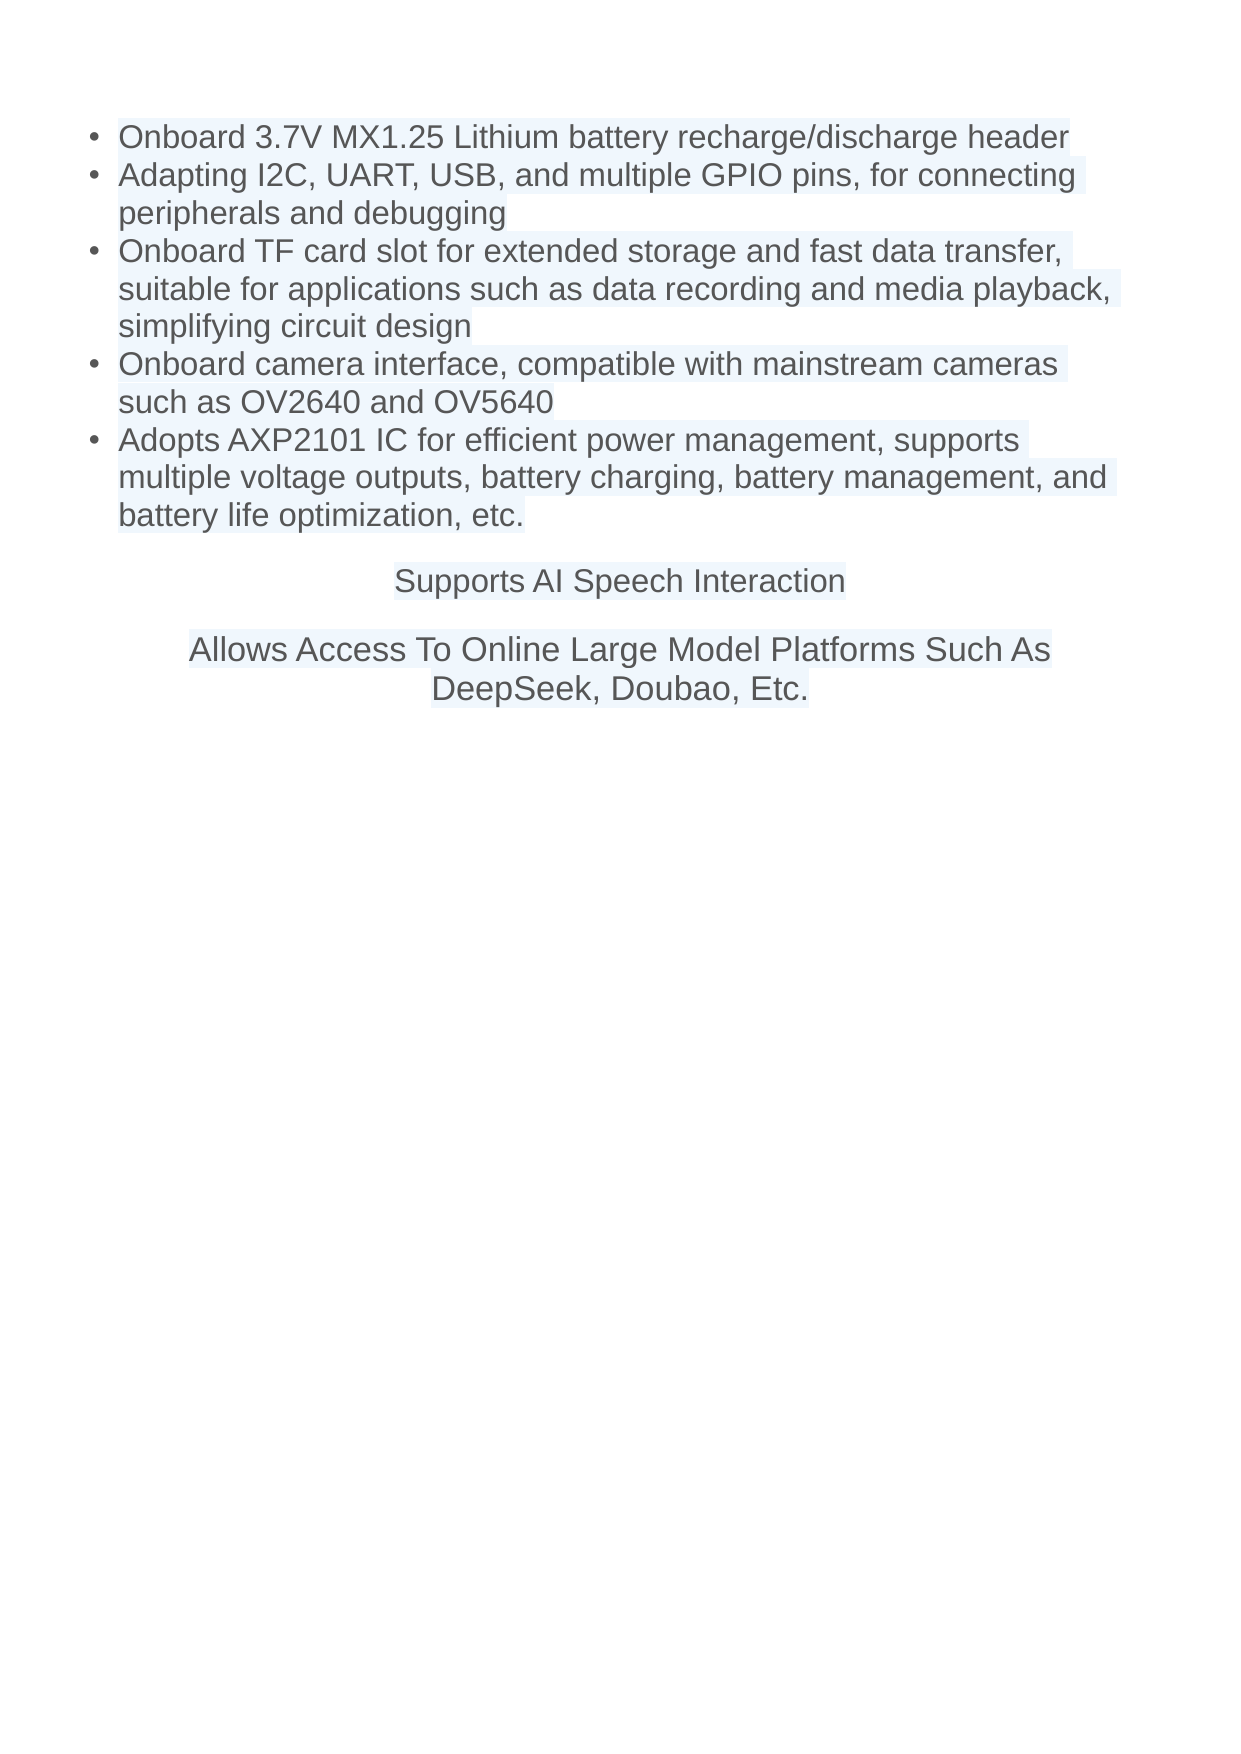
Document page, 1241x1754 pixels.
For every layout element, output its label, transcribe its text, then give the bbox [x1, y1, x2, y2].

list Adapting I2C, UART, USB, and multiple GPIO pins, for connecting peripherals and debugging [118, 156, 1122, 231]
list Onboard camera interface, compatible with mainstream cameras such as OV2640 and OV5640 [118, 345, 1122, 420]
list Onboard TF card slot for extended storage and fast data transfer, suitable for applications such as data recording and media playback, simplifying circuit design [118, 231, 1122, 345]
text Allows Access To Online Large Model Platforms Such As DeepSeek, Doubao, Etc. [118, 629, 1122, 708]
text Supports AI Speech Interaction [118, 562, 1122, 600]
list Onboard 3.7V MX1.25 Lithium battery recharge/discharge header [118, 118, 1122, 156]
list Adopts AXP2101 IC for efficient power management, supports multiple voltage outputs, battery charging, battery management, and battery life optimization, etc. [118, 420, 1122, 533]
